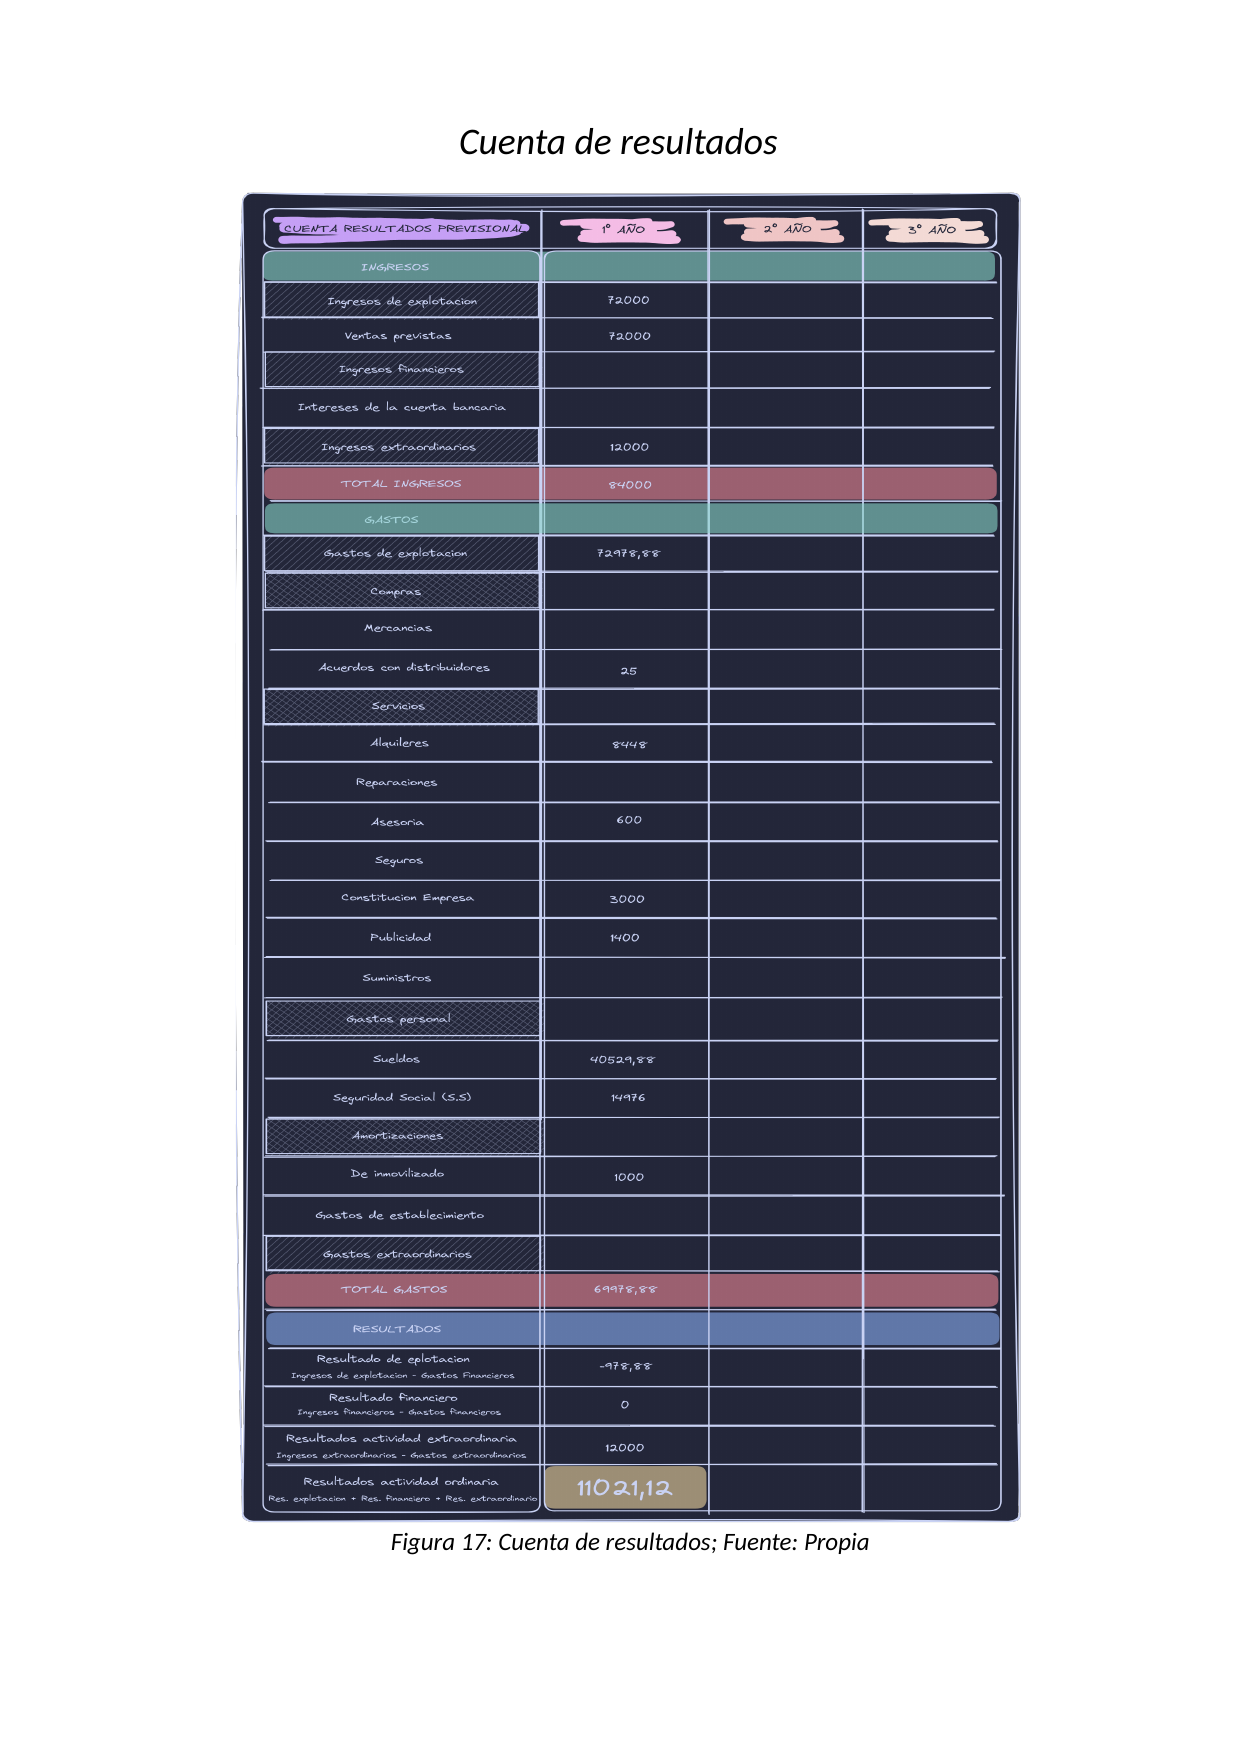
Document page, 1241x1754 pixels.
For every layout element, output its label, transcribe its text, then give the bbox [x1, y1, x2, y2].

text Figura 17: Cuenta de resultados; Fuente: Propia [236, 1527, 1027, 1557]
text Cuenta de resultados [118, 118, 1122, 164]
picture [235, 187, 1027, 1527]
